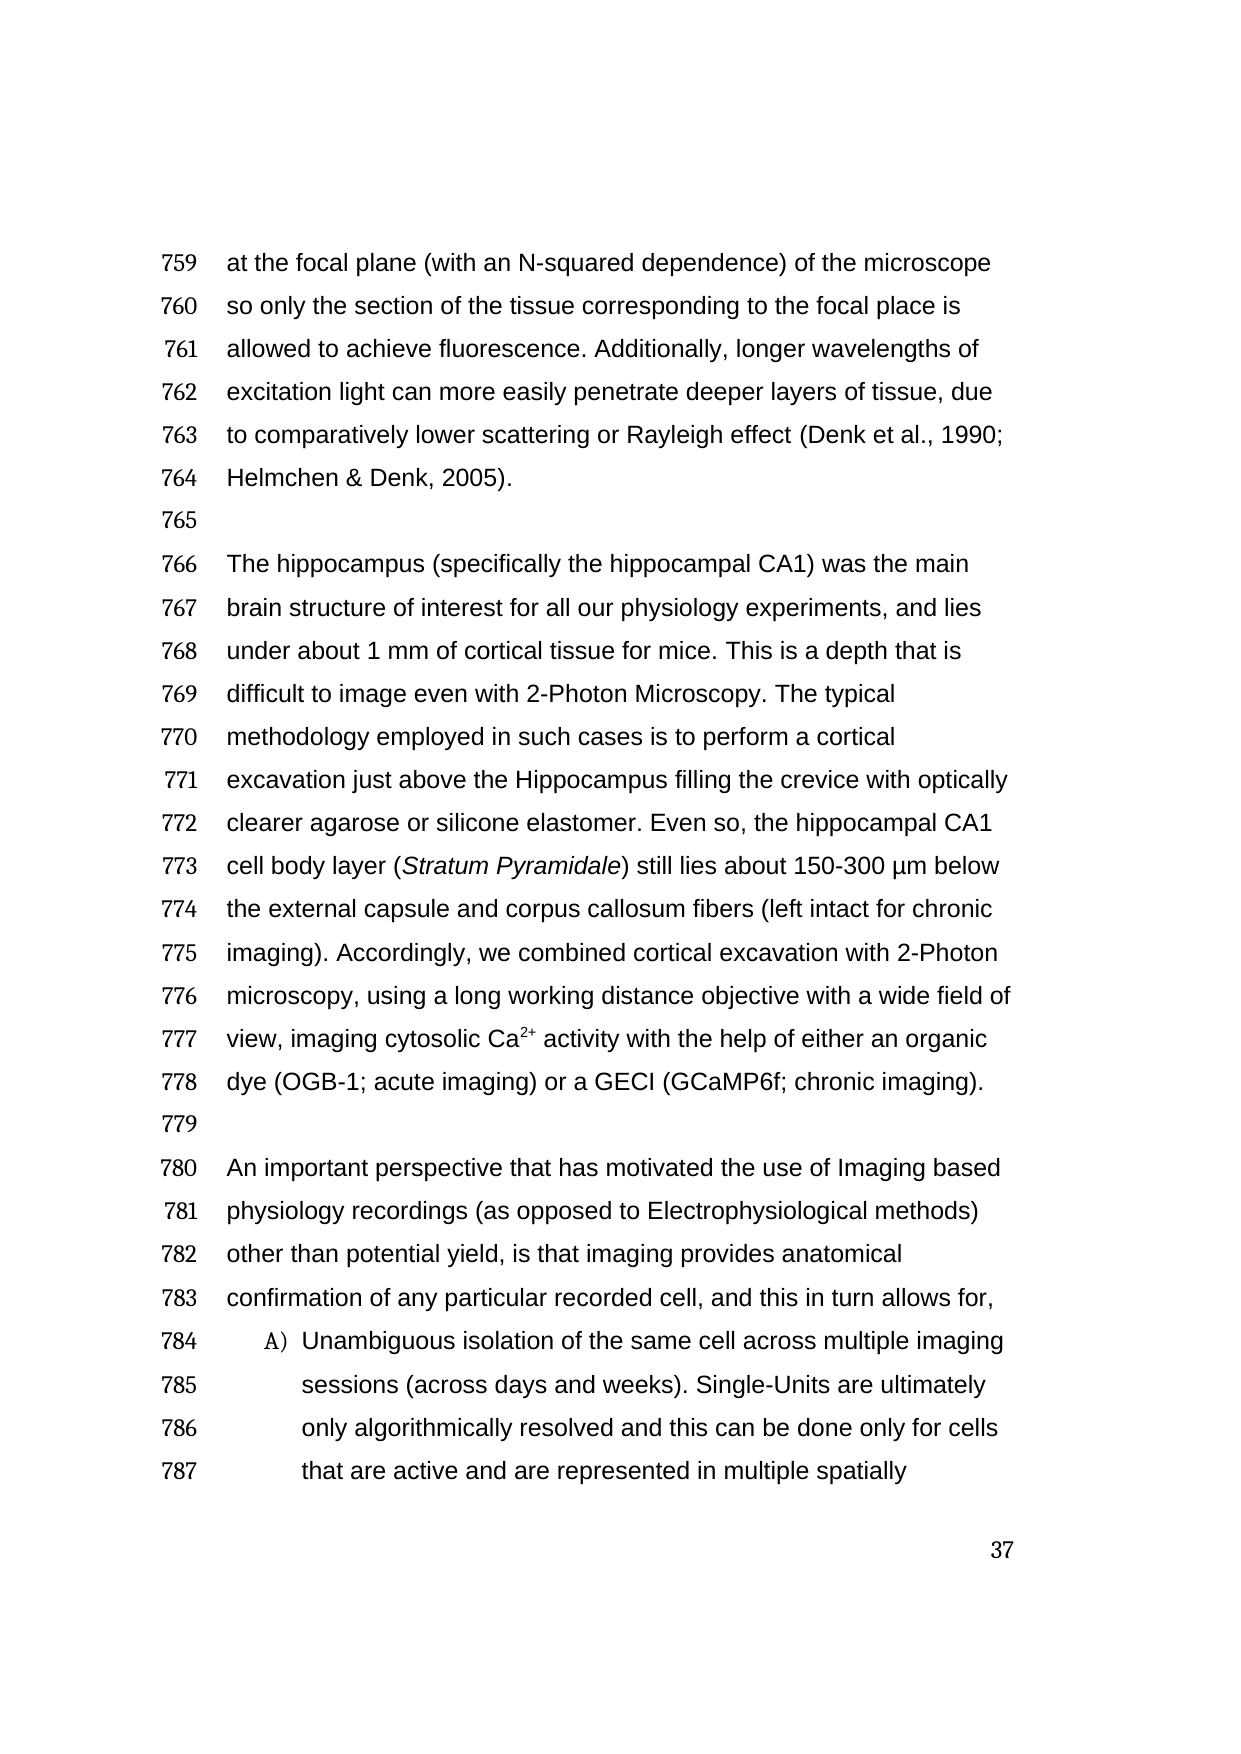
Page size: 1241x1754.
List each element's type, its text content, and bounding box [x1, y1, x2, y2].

text at the focal plane (with an N-squared dependence) of the microscope so only the section of the tissue corresponding to the focal place is allowed to achieve fluorescence. Additionally, longer wavelengths of excitation light can more easily penetrate deeper layers of tissue, due to comparatively lower scattering or Rayleigh effect (Denk et al., 1990; Helmchen & Denk, 2005)⁠. [226, 248, 1014, 492]
text The hippocampus (specifically the hippocampal CA1) was the main brain structure of interest for all our physiology experiments, and lies under about 1 mm of cortical tissue for mice. This is a depth that is difficult to image even with 2-Photon Microscopy. The typical methodology employed in such cases is to perform a cortical excavation just above the Hippocampus filling the crevice with optically clearer agarose or silicone elastomer. Even so, the hippocampal CA1 cell body layer (Stratum Pyramidale) still lies about 150-300 µm below the external capsule and corpus callosum fibers (left intact for chronic imaging). Accordingly, we combined cortical excavation with 2-Photon microscopy, using a long working distance objective with a wide field of view, imaging cytosolic Ca2+ activity with the help of either an organic dye (OGB-1; acute imaging) or a GECI (GCaMP6f; chronic imaging). [226, 549, 1014, 1096]
list Unambiguous isolation of the same cell across multiple imaging sessions (across days and weeks). Single-Units are ultimately only algorithmically resolved and this can be done only for cells that are active and are represented in multiple spatially [264, 1326, 1014, 1485]
text An important perspective that has motivated the use of Imaging based physiology recordings (as opposed to Electrophysiological methods) other than potential yield, is that imaging provides anatomical confirmation of any particular recorded cell, and this in turn allows for, [226, 1153, 1014, 1311]
